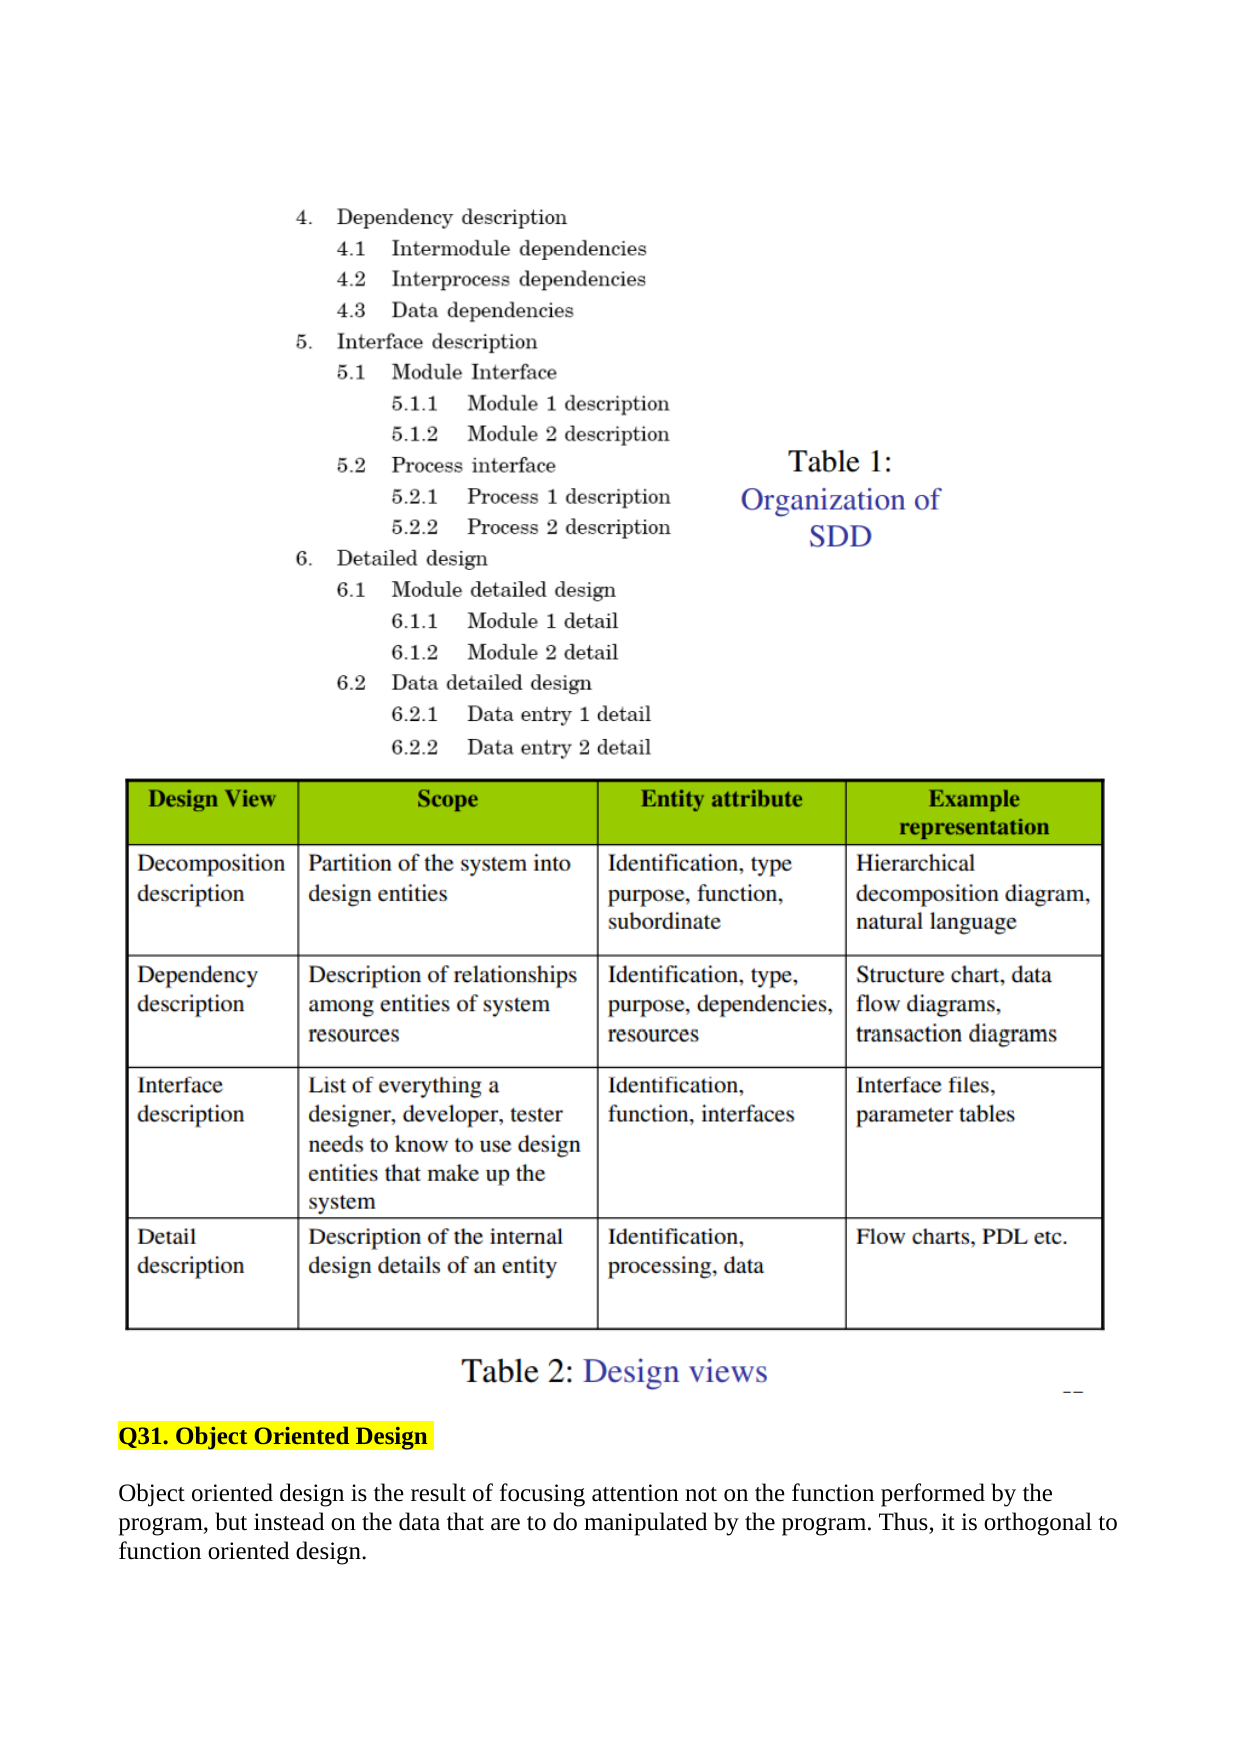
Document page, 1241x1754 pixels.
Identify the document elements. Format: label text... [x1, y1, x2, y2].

picture [118, 769, 1123, 1393]
text Object oriented design is the result of focusing attention not on the function performed by the program, but instead on the data that are to do manipulated by the program. Thus, it is orthogonal to function oriented design. [118, 1478, 1122, 1565]
picture [290, 204, 950, 767]
text Q31. Object Oriented Design [118, 1421, 1122, 1450]
